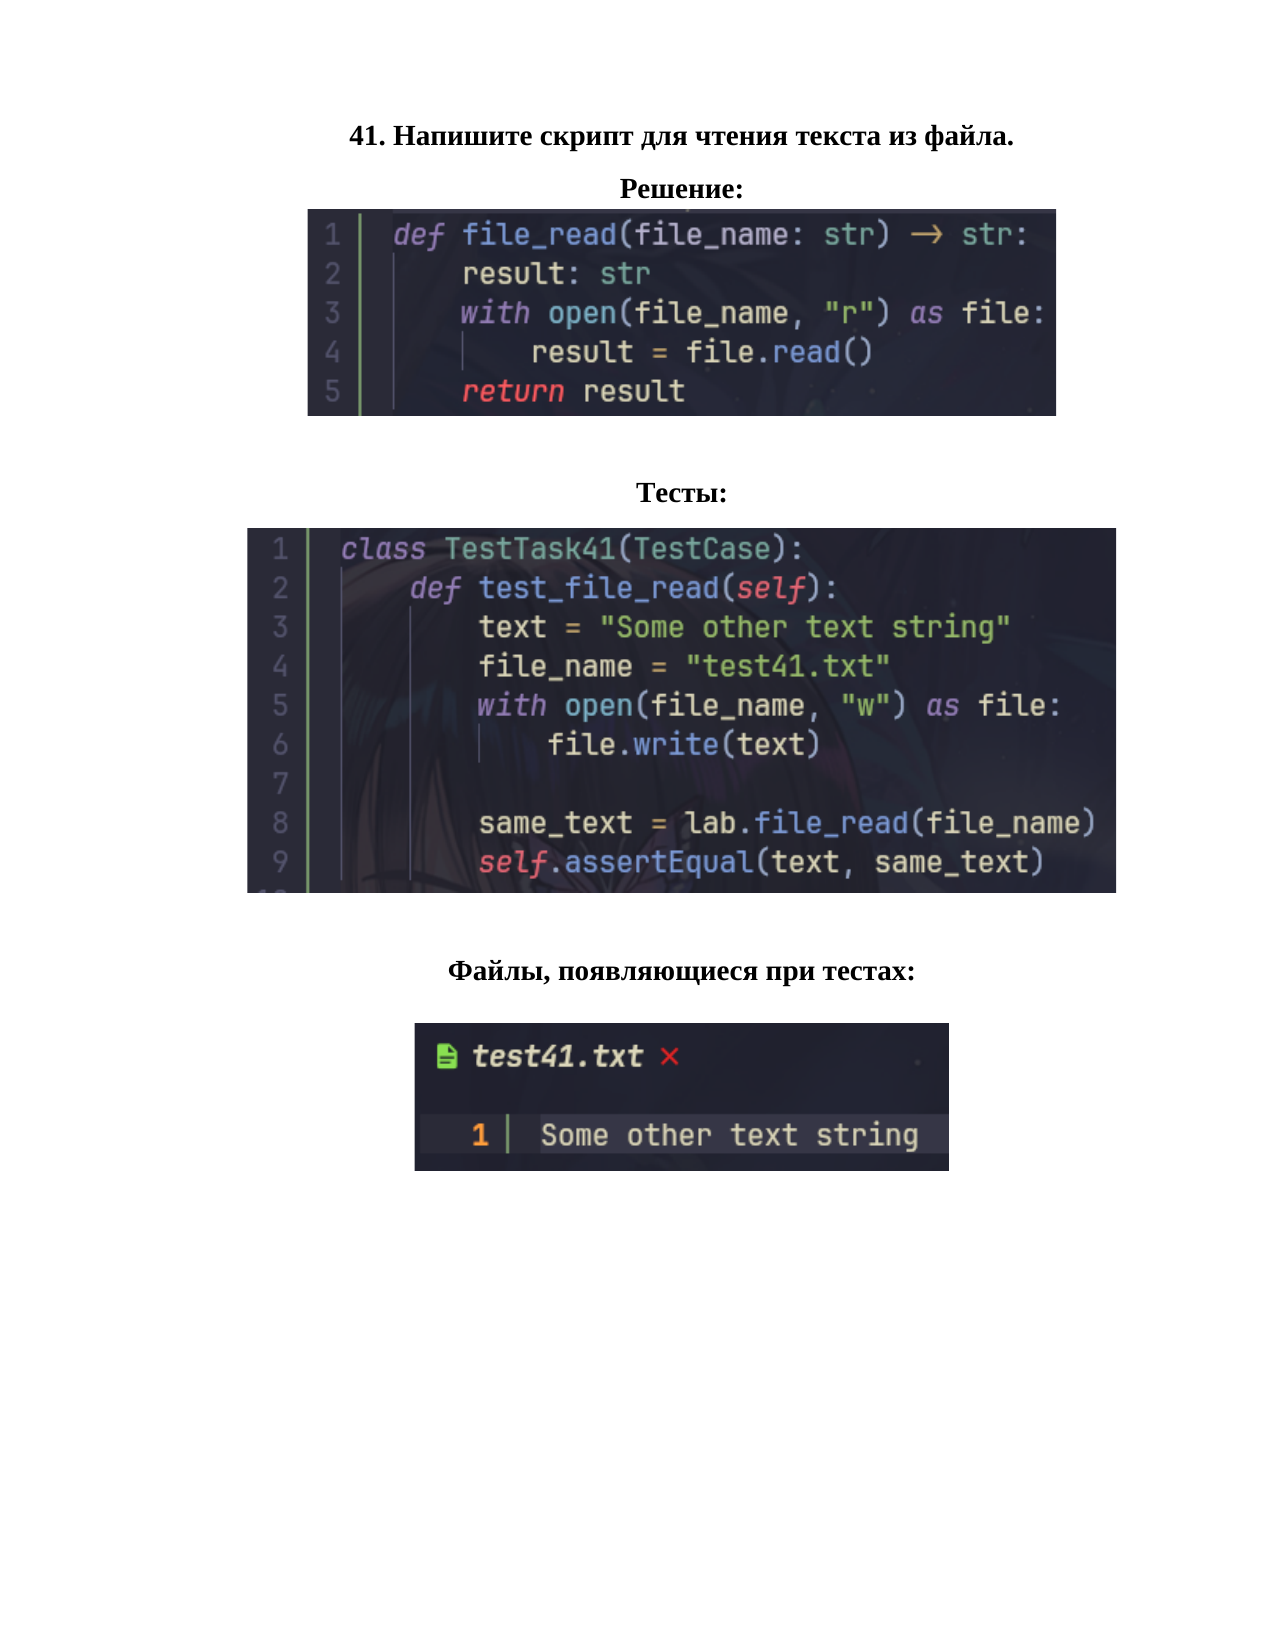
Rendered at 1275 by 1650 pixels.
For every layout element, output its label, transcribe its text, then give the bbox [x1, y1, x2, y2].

picture [414, 1023, 949, 1171]
picture [307, 209, 1057, 416]
text Тесты: [177, 475, 1186, 509]
text 41. Напишите скрипт для чтения текста из файла. [177, 118, 1186, 152]
text Решение: [177, 171, 1186, 205]
picture [247, 528, 1117, 893]
text Файлы, появляющиеся при тестах: [177, 953, 1186, 987]
